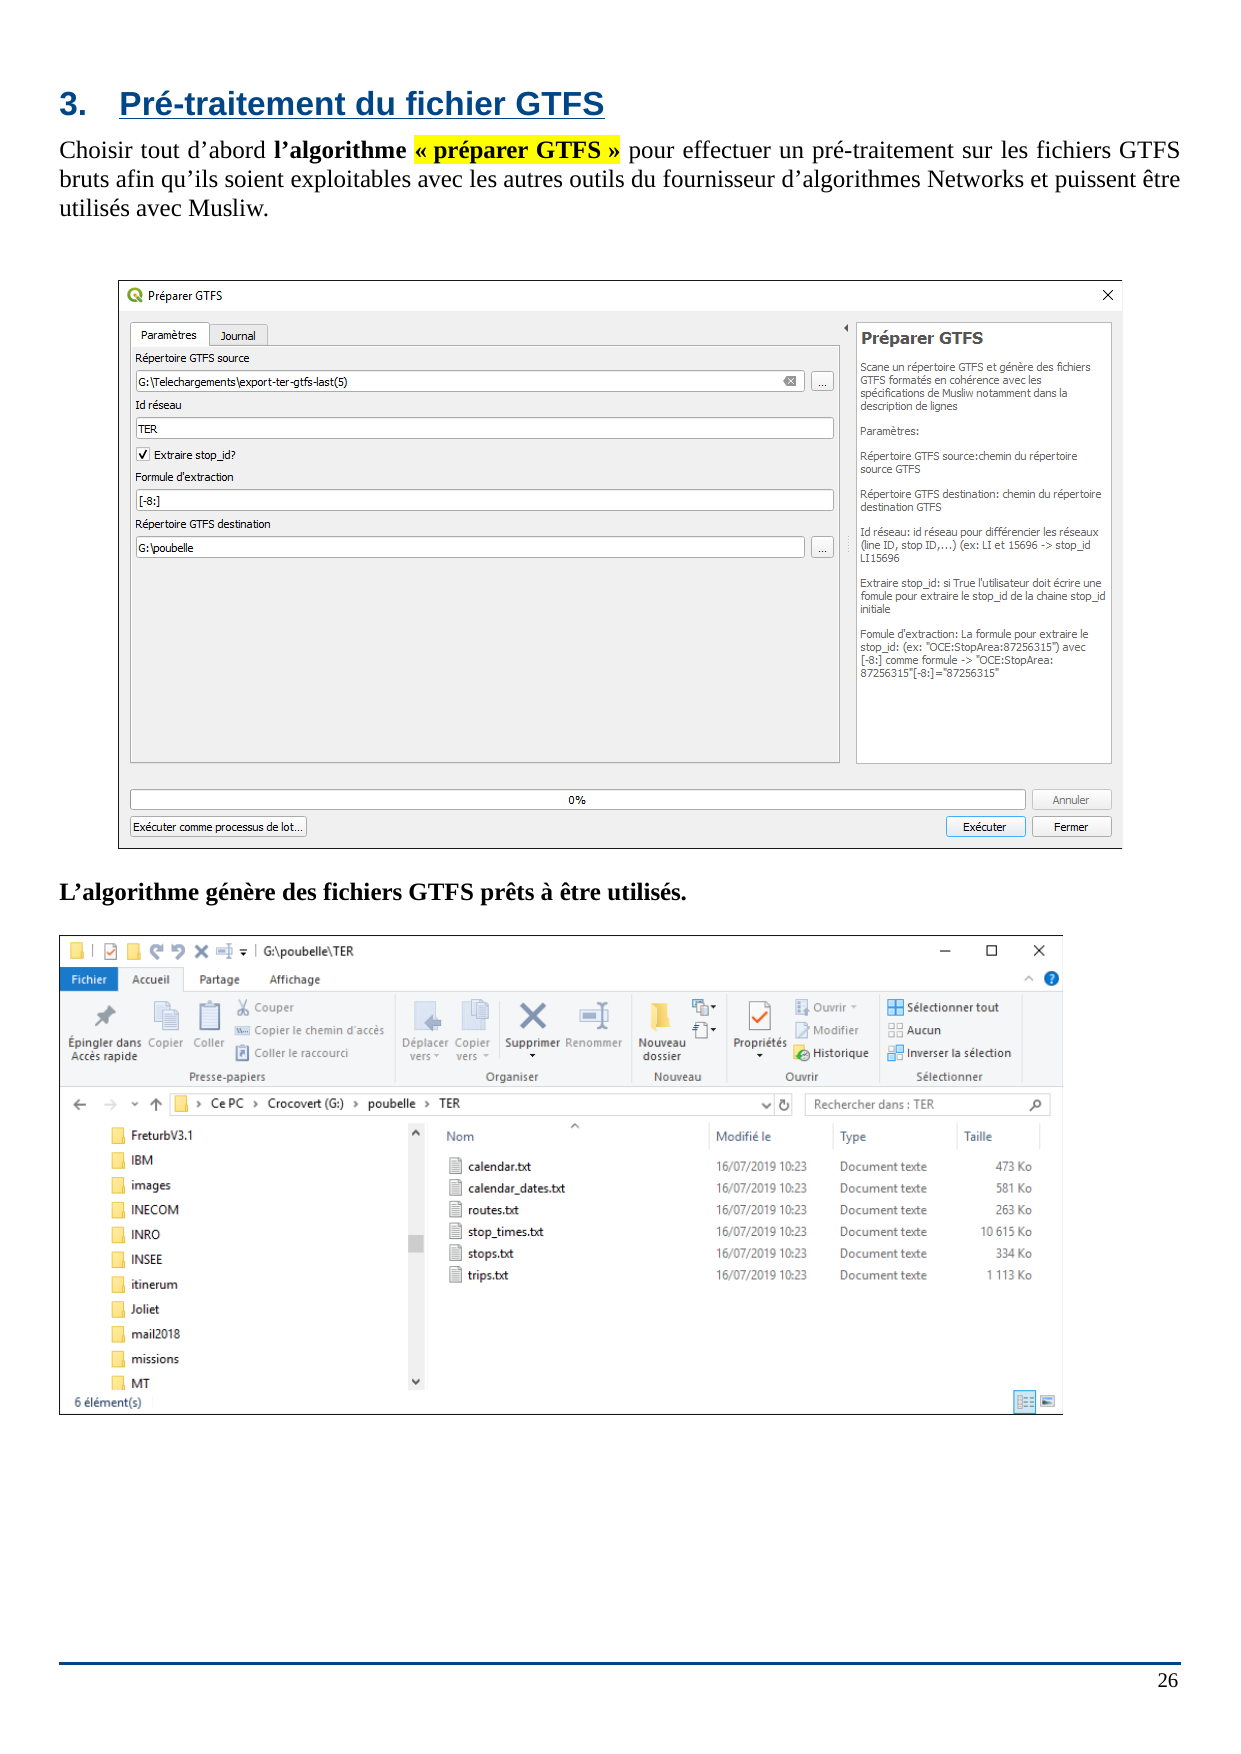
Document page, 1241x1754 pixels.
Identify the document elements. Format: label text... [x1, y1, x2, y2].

picture [118, 280, 1123, 849]
subtitle Pré-traitement du fichier GTFS [59, 84, 1181, 123]
text Choisir tout d’abord l’algorithme « préparer GTFS » pour effectuer un pré-traitement sur les fichiers GTFS bruts afin qu’ils soient exploitables avec les autres outils du fournisseur d’algorithmes Networks et puissent être utilisés avec Musliw. [59, 135, 1181, 222]
picture [59, 935, 1063, 1415]
text L’algorithme génère des fichiers GTFS prêts à être utilisés. [59, 877, 1181, 906]
